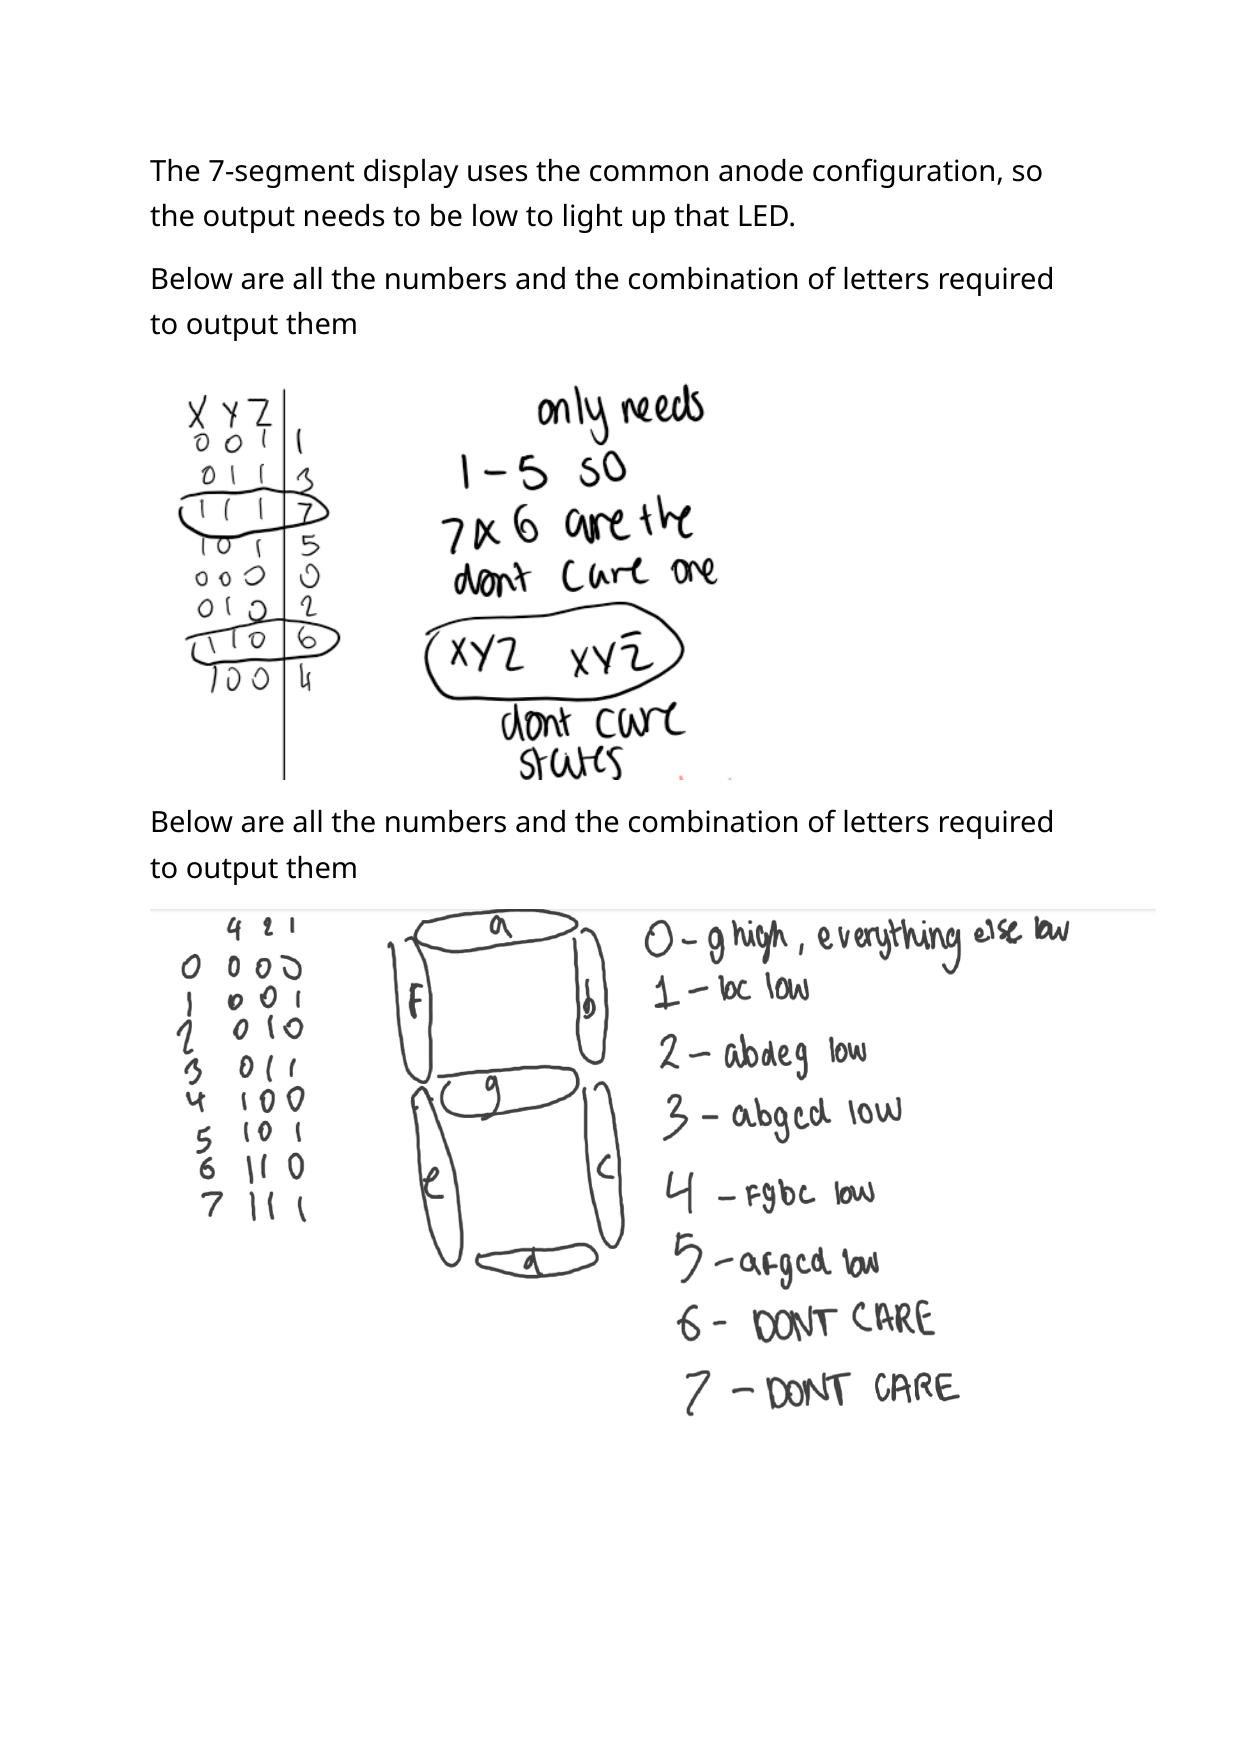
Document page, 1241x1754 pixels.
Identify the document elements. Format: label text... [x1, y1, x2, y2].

text The 7-segment display uses the common anode configuration, so the output needs to be low to light up that LED. [150, 150, 1090, 235]
text Below are all the numbers and the combination of letters required to output them [150, 258, 1090, 343]
text Below are all the numbers and the combination of letters required to output them [150, 801, 1090, 887]
